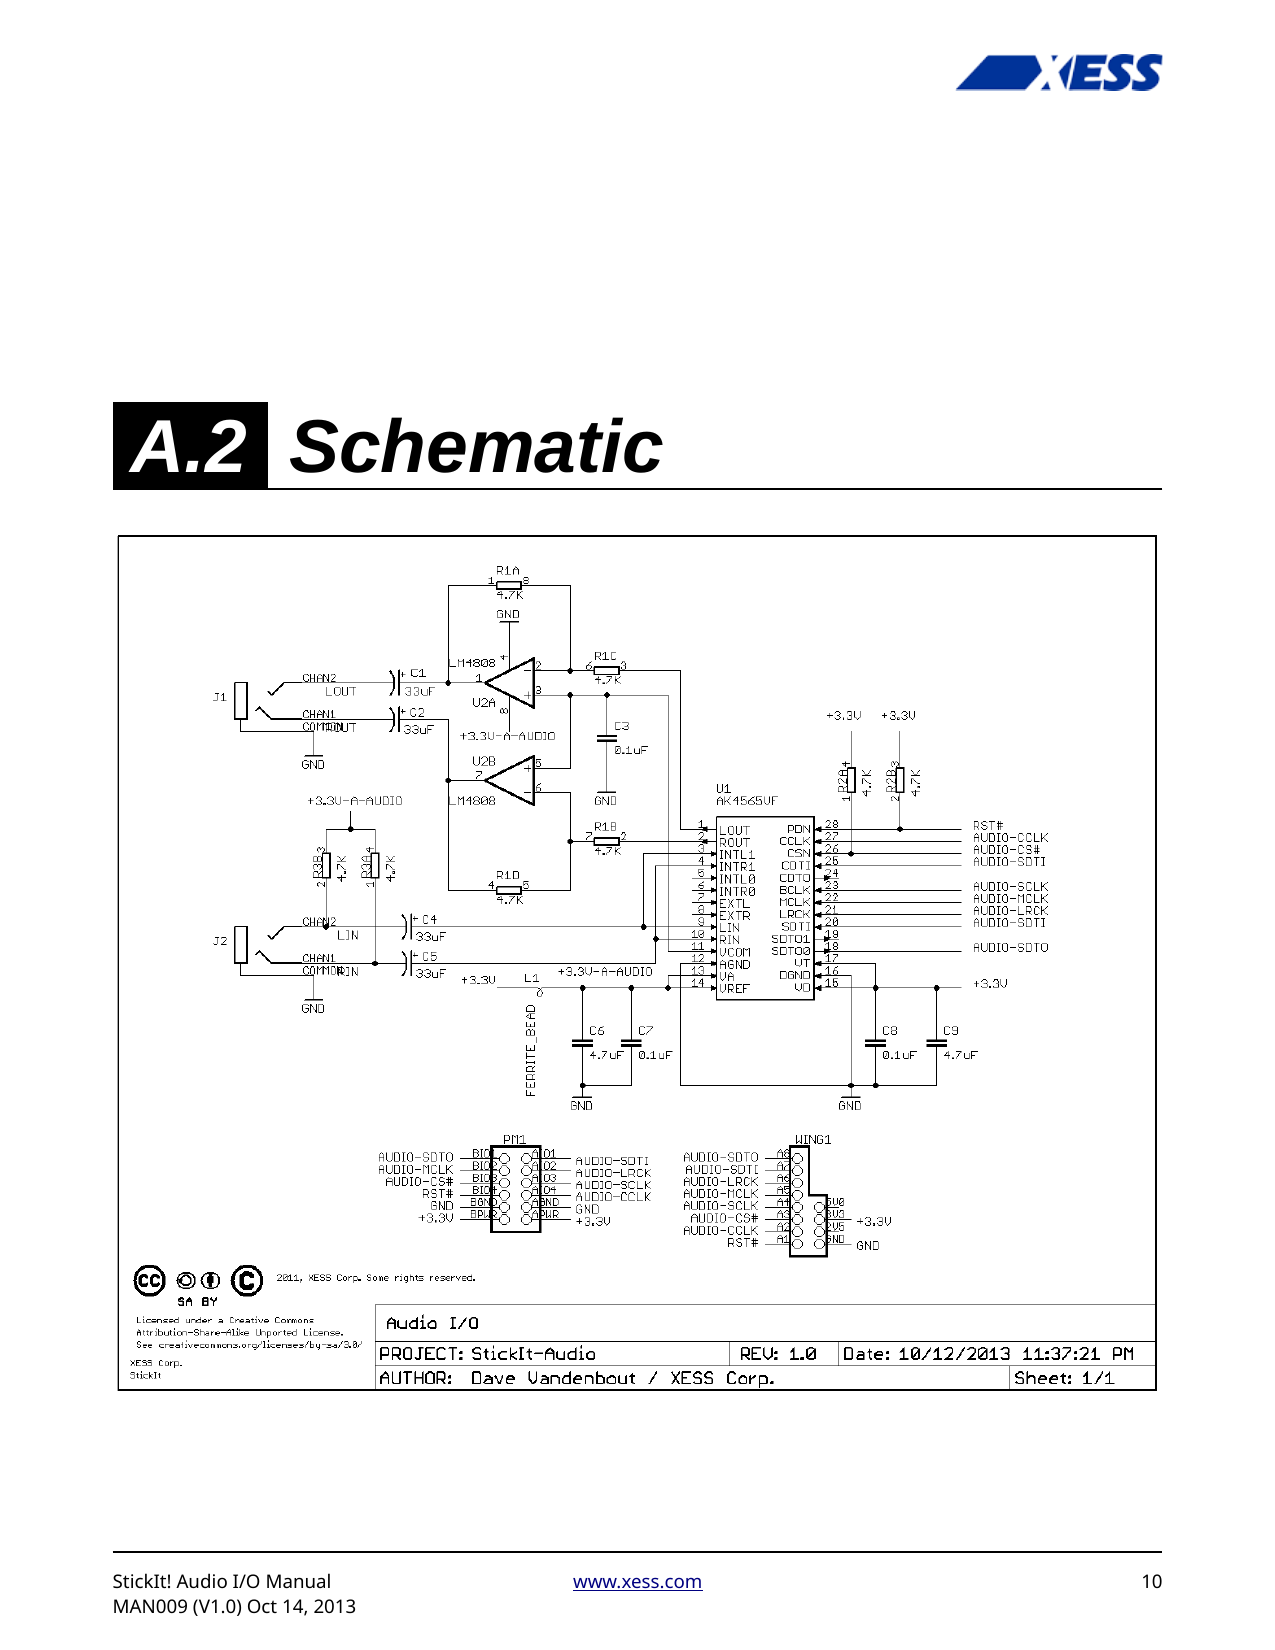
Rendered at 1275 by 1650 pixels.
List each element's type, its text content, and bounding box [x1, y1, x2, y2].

subtitle Schematic [268, 402, 1162, 488]
picture [117, 535, 1158, 1392]
picture [955, 54, 1163, 91]
